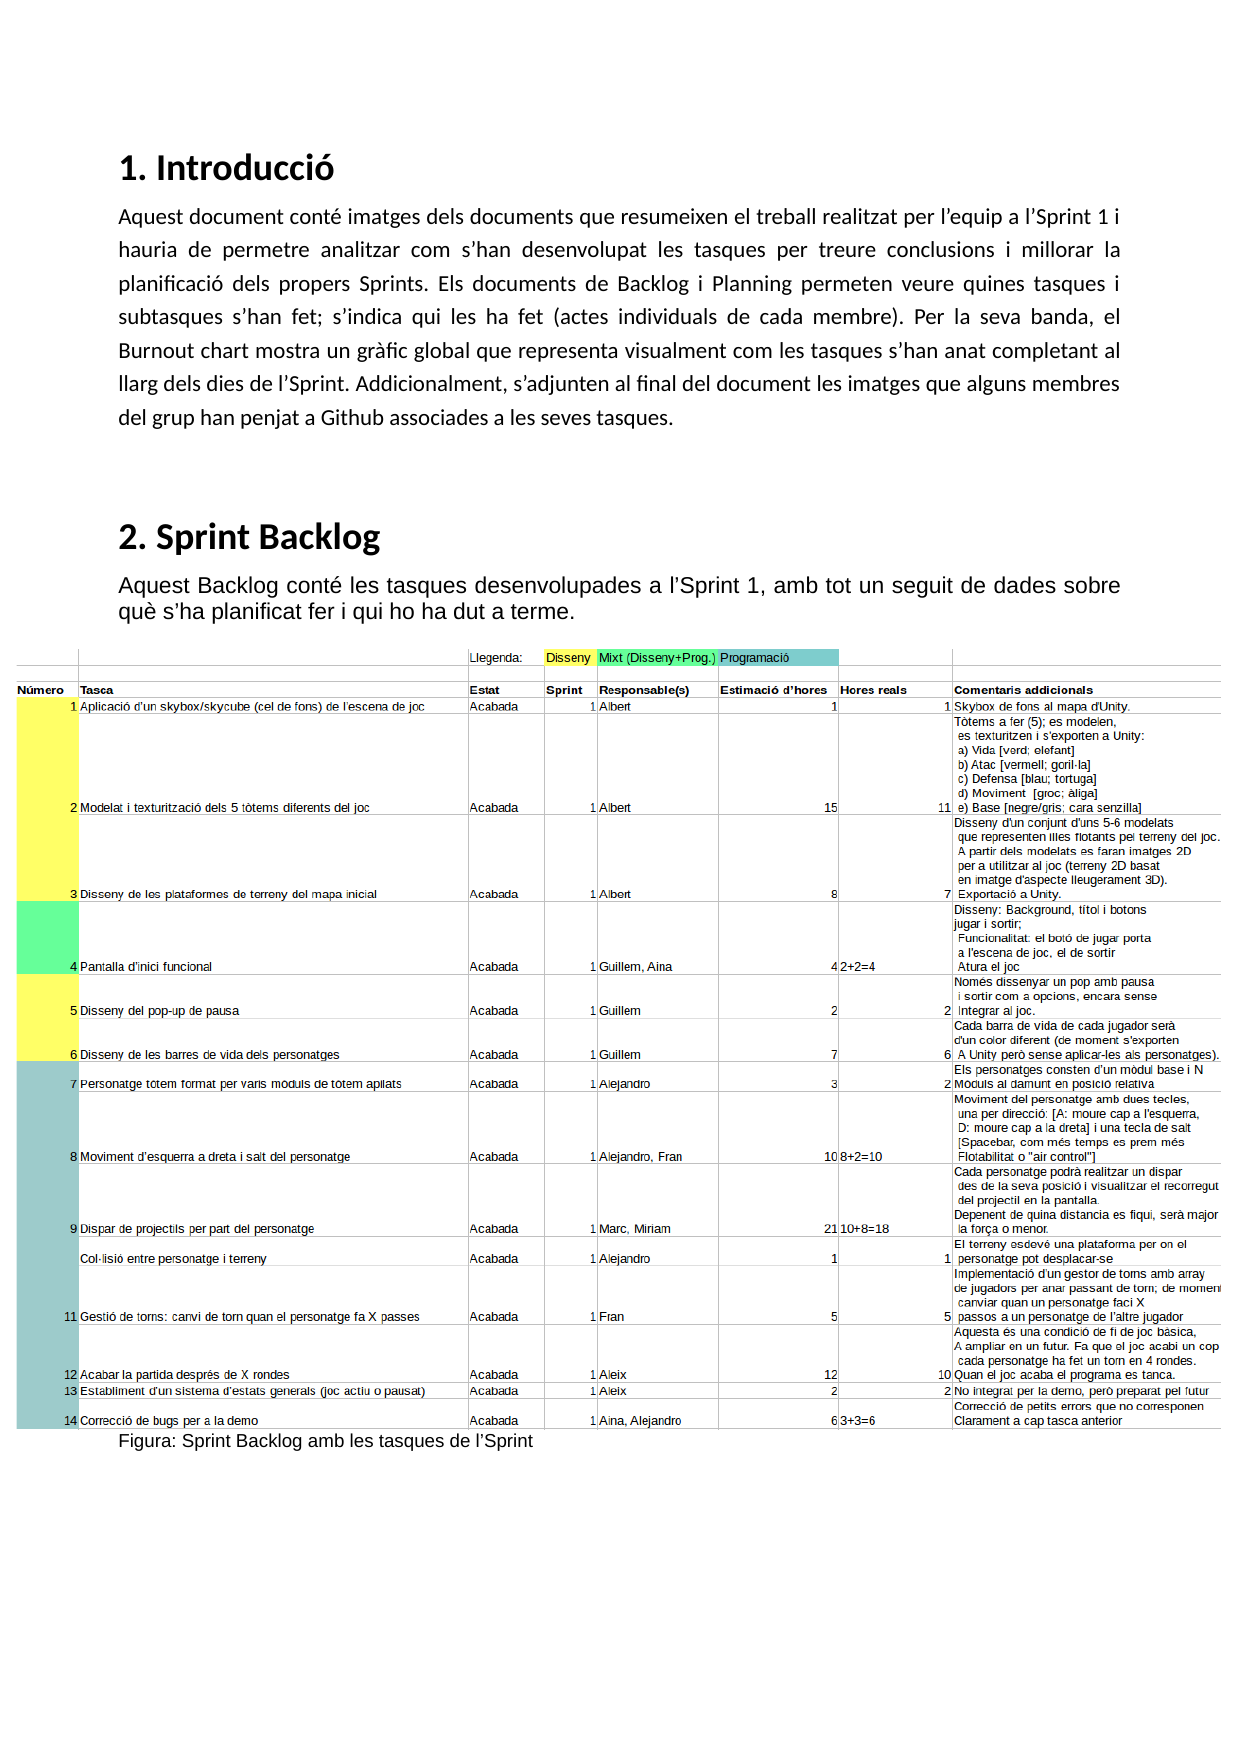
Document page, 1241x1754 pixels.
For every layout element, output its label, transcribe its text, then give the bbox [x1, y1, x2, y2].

text Figura: Sprint Backlog amb les tasques de l’Sprint [118, 1430, 1122, 1451]
subtitle 2. Sprint Backlog [118, 513, 1122, 559]
picture [16, 649, 1221, 1430]
subtitle 1. Introducció [118, 143, 1122, 189]
text Aquest Backlog conté les tasques desenvolupades a l’Sprint 1, amb tot un seguit de dades sobre què s’ha planificat fer i qui ho ha dut a terme. [118, 572, 1122, 624]
text Aquest document conté imatges dels documents que resumeixen el treball realitzat per l’equip a l’Sprint 1 i hauria de permetre analitzar com s’han desenvolupat les tasques per treure conclusions i millorar la planificació dels propers Sprints. Els documents de Backlog i Planning permeten veure quines tasques i subtasques s’han fet; s’indica qui les ha fet (actes individuals de cada membre). Per la seva banda, el Burnout chart mostra un gràfic global que representa visualment com les tasques s’han anat completant al llarg dels dies de l’Sprint. Addicionalment, s’adjunten al final del document les imatges que alguns membres del grup han penjat a Github associades a les seves tasques. [118, 202, 1122, 431]
